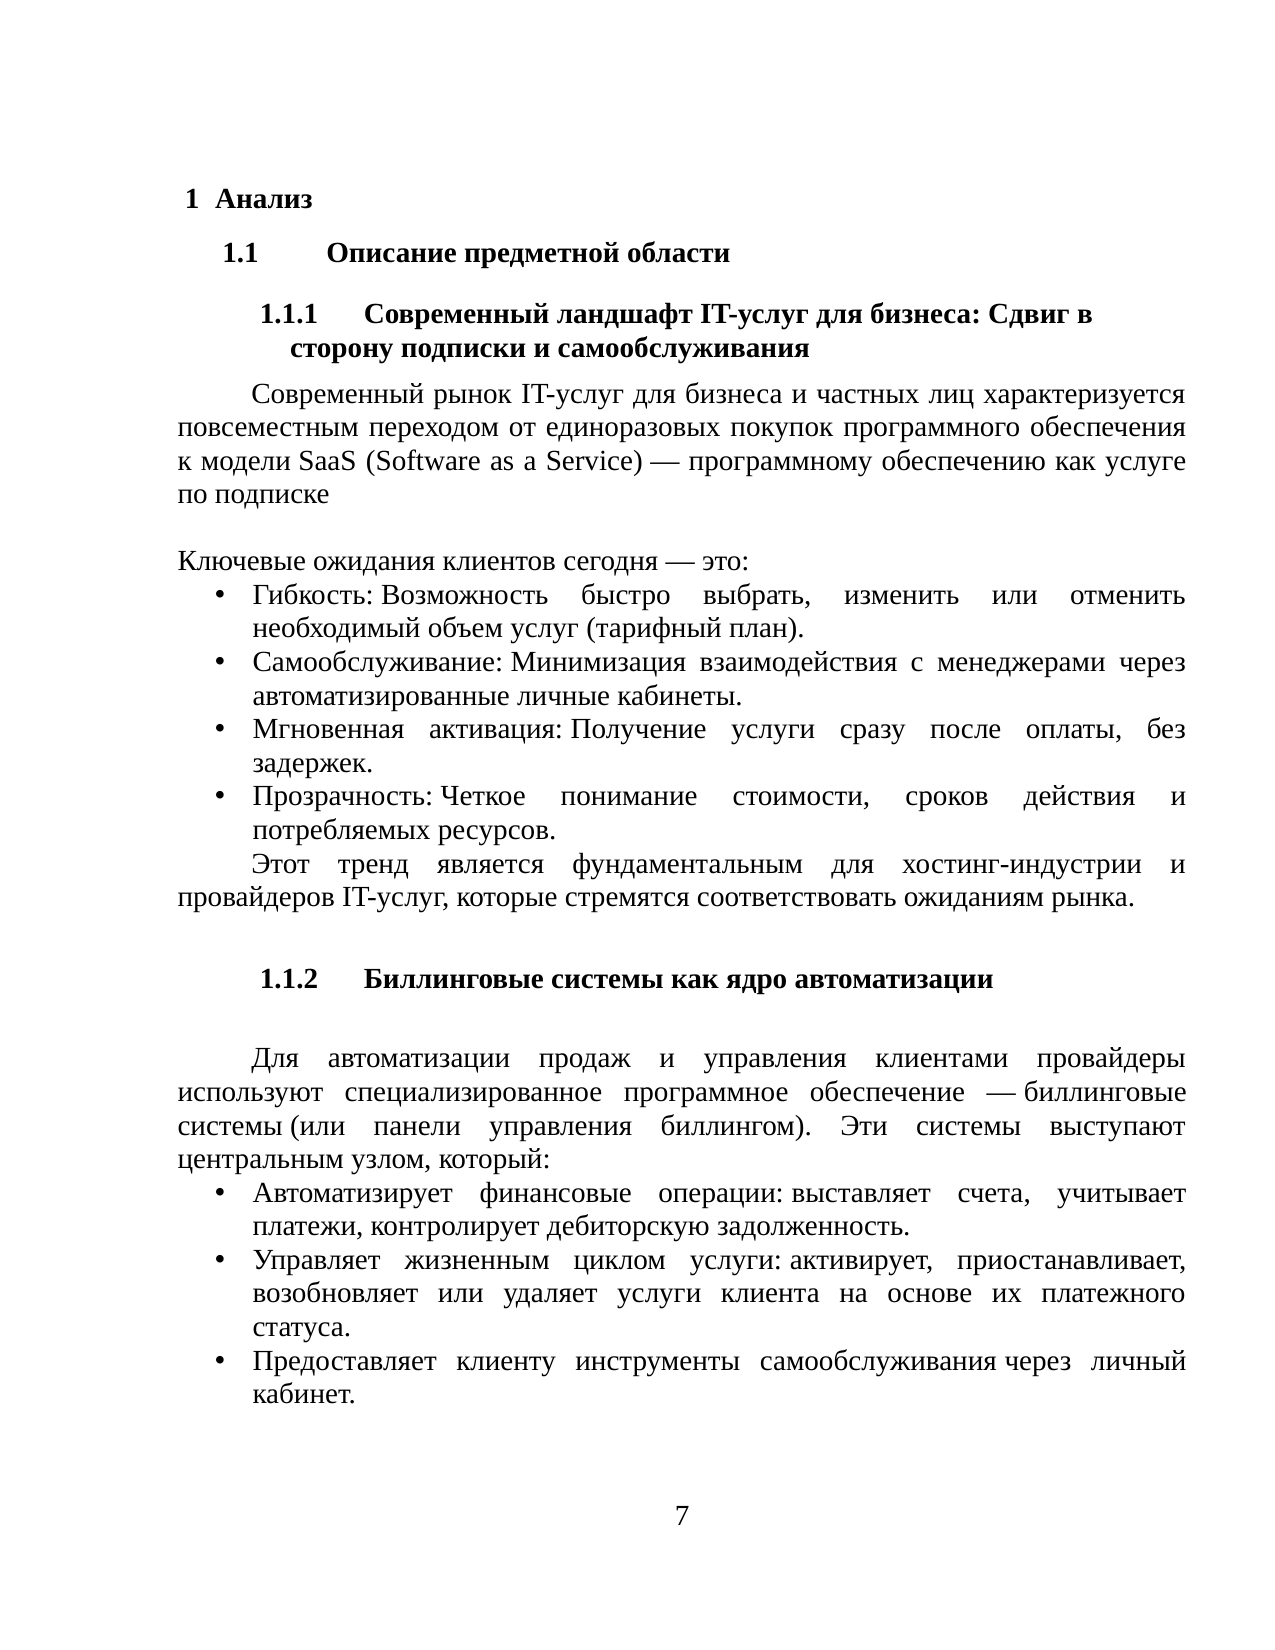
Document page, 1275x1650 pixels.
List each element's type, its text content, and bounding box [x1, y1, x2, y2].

list Предоставляет клиенту инструменты самообслуживания через личный кабинет. [215, 1343, 1186, 1410]
text Современный рынок IT-услуг для бизнеса и частных лиц характеризуется повсеместным переходом от единоразовых покупок программного обеспечения к модели SaaS (Software as a Service) — программному обеспечению как услуге по подписке [177, 376, 1186, 510]
subtitle Описание предметной области [215, 236, 1186, 269]
list Прозрачность: Четкое понимание стоимости, сроков действия и потребляемых ресурсов. [215, 778, 1186, 846]
subtitle Современный ландшафт IT-услуг для бизнеса: Сдвиг в сторону подписки и самообслуживания [252, 296, 1186, 363]
subtitle Анализ [177, 181, 1186, 215]
subtitle Биллинговые системы как ядро автоматизации [252, 961, 1186, 994]
text Этот тренд является фундаментальным для хостинг-индустрии и провайдеров IT-услуг, которые стремятся соответствовать ожиданиям рынка. [177, 846, 1186, 913]
list Гибкость: Возможность быстро выбрать, изменить или отменить необходимый объем услуг (тарифный план). [215, 577, 1186, 644]
list Автоматизирует финансовые операции: выставляет счета, учитывает платежи, контролирует дебиторскую задолженность. [215, 1175, 1186, 1242]
text Для автоматизации продаж и управления клиентами провайдеры используют специализированное программное обеспечение — биллинговые системы (или панели управления биллингом). Эти системы выступают центральным узлом, который: [177, 1041, 1186, 1175]
list Управляет жизненным циклом услуги: активирует, приостанавливает, возобновляет или удаляет услуги клиента на основе их платежного статуса. [215, 1242, 1186, 1343]
text Ключевые ожидания клиентов сегодня — это: [177, 543, 1186, 577]
list Мгновенная активация: Получение услуги сразу после оплаты, без задержек. [215, 711, 1186, 778]
list Самообслуживание: Минимизация взаимодействия с менеджерами через автоматизированные личные кабинеты. [215, 644, 1186, 711]
